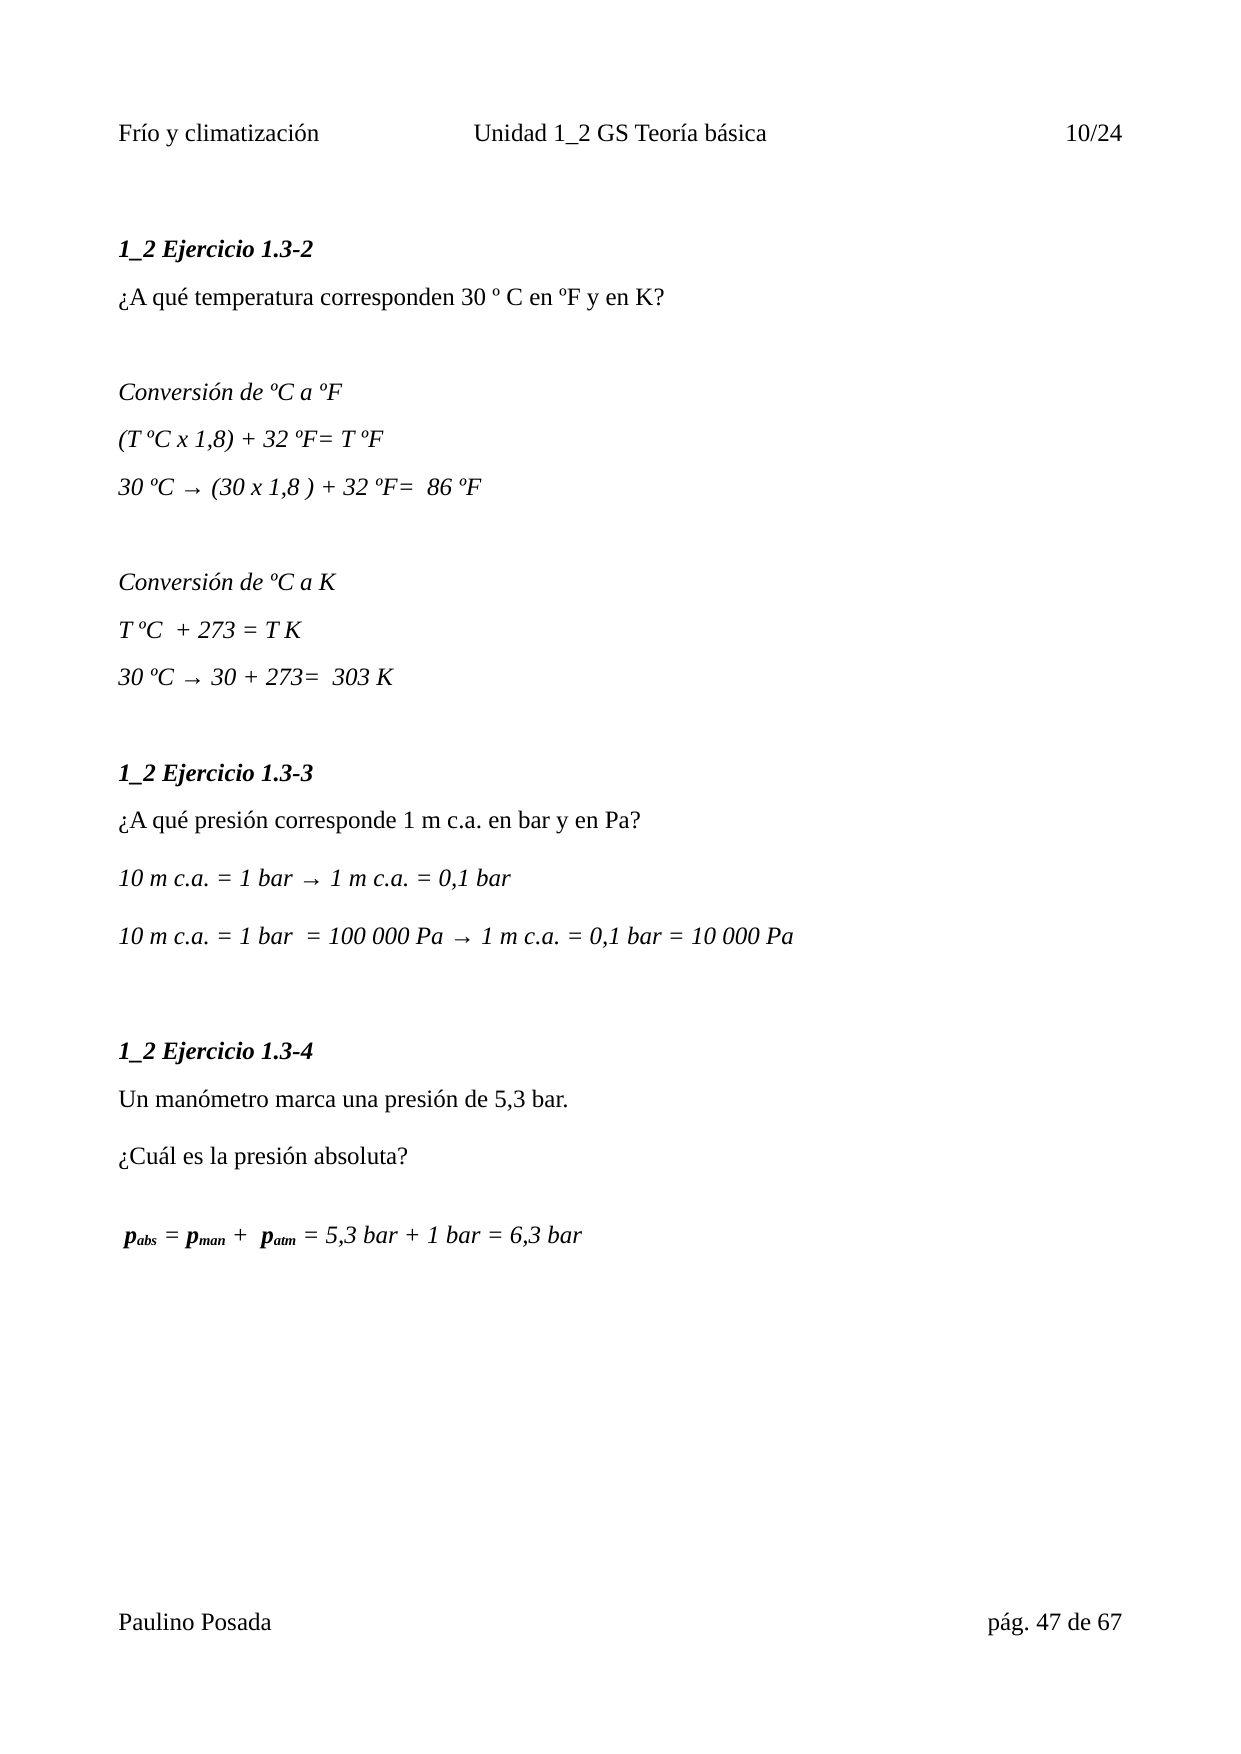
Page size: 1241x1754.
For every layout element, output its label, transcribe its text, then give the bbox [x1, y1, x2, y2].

text 10 m c.a. = 1 bar = 100 000 Pa → 1 m c.a. = 0,1 bar = 10 000 Pa [118, 921, 1122, 949]
text pabs = pman + patm = 5,3 bar + 1 bar = 6,3 bar [118, 1220, 1122, 1249]
text 1_2 Ejercicio 1.3-2 [118, 234, 1122, 263]
text Conversión de ºC a K [118, 567, 1122, 596]
text 30 ºC → (30 x 1,8 ) + 32 ºF= 86 ºF [118, 472, 1122, 501]
text (T ºC x 1,8) + 32 ºF= T ºF [118, 424, 1122, 453]
text 1_2 Ejercicio 1.3-4 [118, 1036, 1122, 1065]
text 30 ºC → 30 + 273= 303 K [118, 662, 1122, 691]
text T ºC + 273 = T K [118, 615, 1122, 644]
text Un manómetro marca una presión de 5,3 bar. [118, 1084, 1122, 1112]
text ¿Cuál es la presión absoluta? [118, 1141, 1122, 1170]
text 1_2 Ejercicio 1.3-3 [118, 758, 1122, 786]
text Conversión de ºC a ºF [118, 377, 1122, 406]
text ¿A qué temperatura corresponden 30 º C en ºF y en K? [118, 282, 1122, 310]
text ¿A qué presión corresponde 1 m c.a. en bar y en Pa? [118, 805, 1122, 834]
text 10 m c.a. = 1 bar → 1 m c.a. = 0,1 bar [118, 863, 1122, 892]
